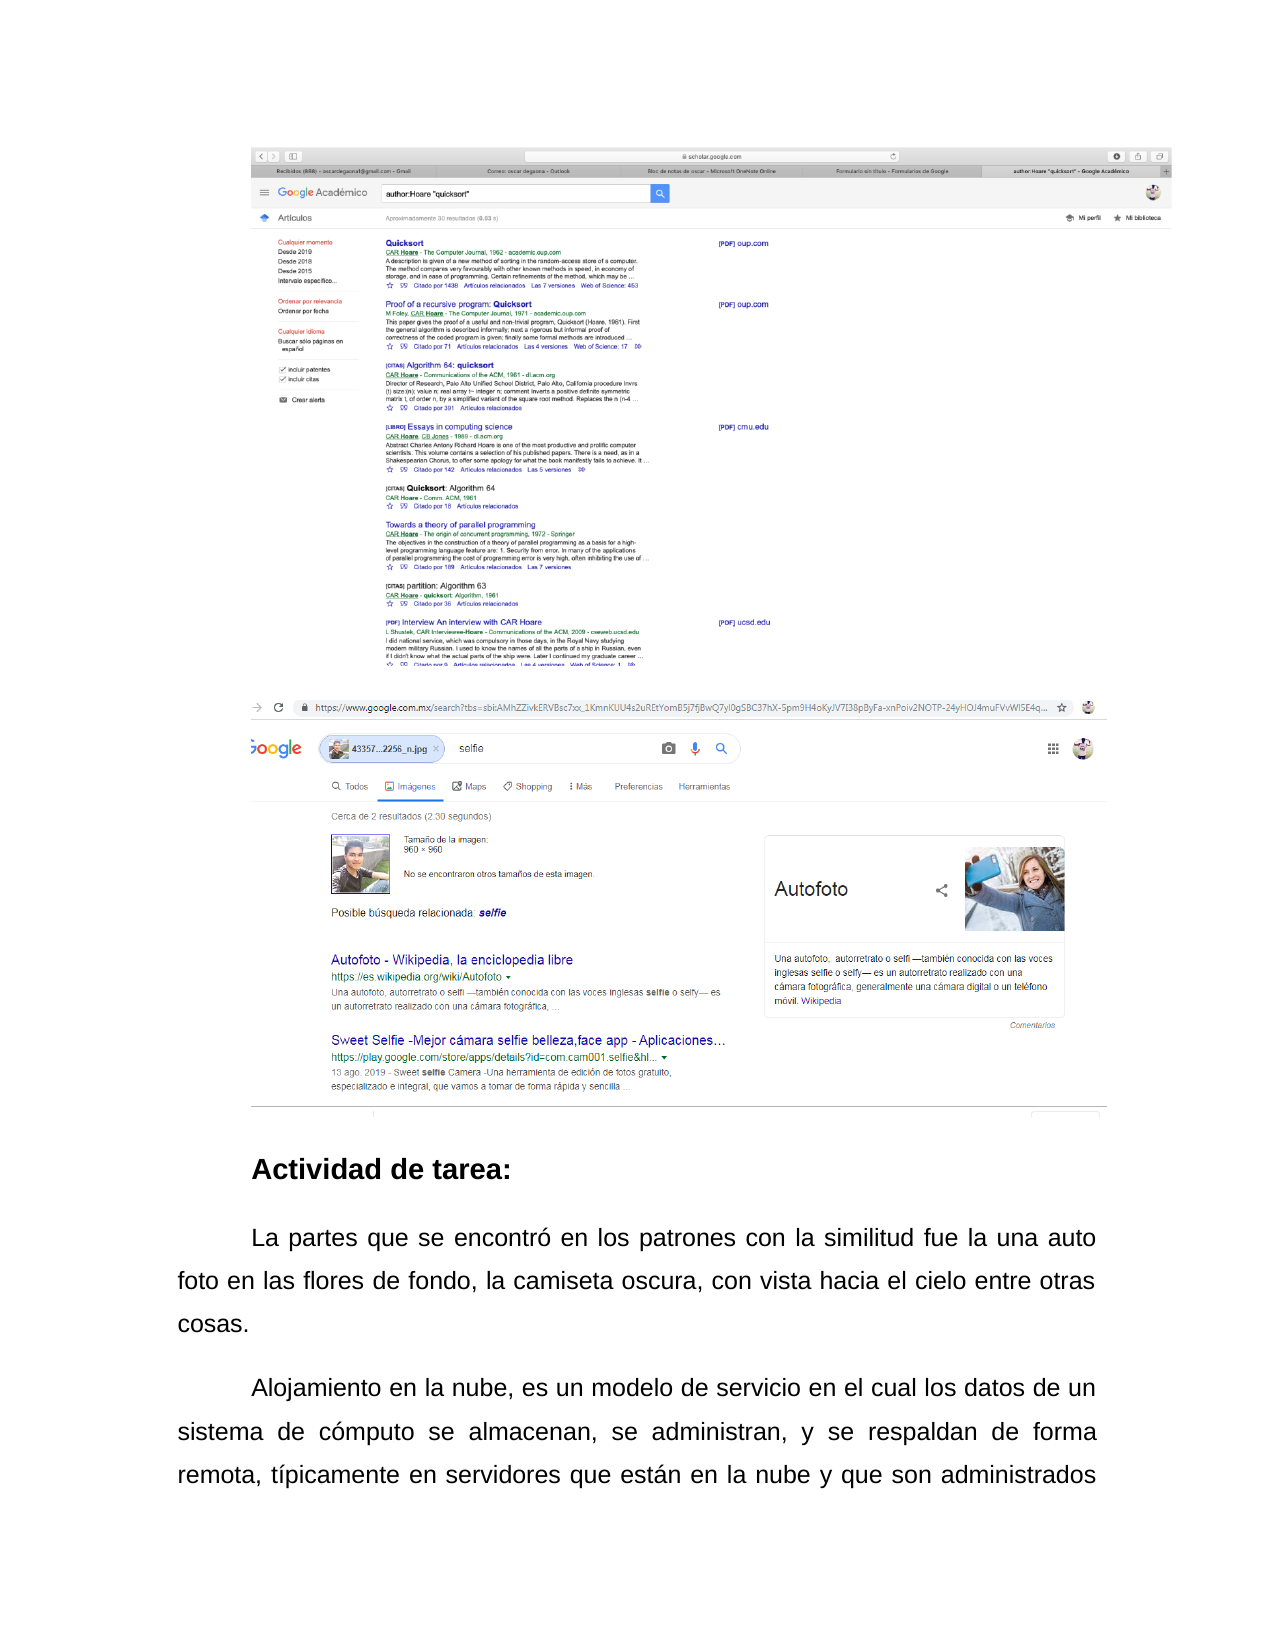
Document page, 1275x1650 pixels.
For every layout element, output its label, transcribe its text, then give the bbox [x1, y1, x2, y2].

text Alojamiento en la nube, es un modelo de servicio en el cual los datos de un sistema de cómputo se almacenan, se administran, y se respaldan de forma remota, típicamente en servidores que están en la nube y que son administrados [177, 1373, 1098, 1488]
text Actividad de tarea: [177, 1152, 1098, 1186]
text La partes que se encontró en los patrones con la similitud fue la una auto foto en las flores de fondo, la camiseta oscura, con vista hacia el cielo entre otras cosas. [177, 1223, 1098, 1338]
